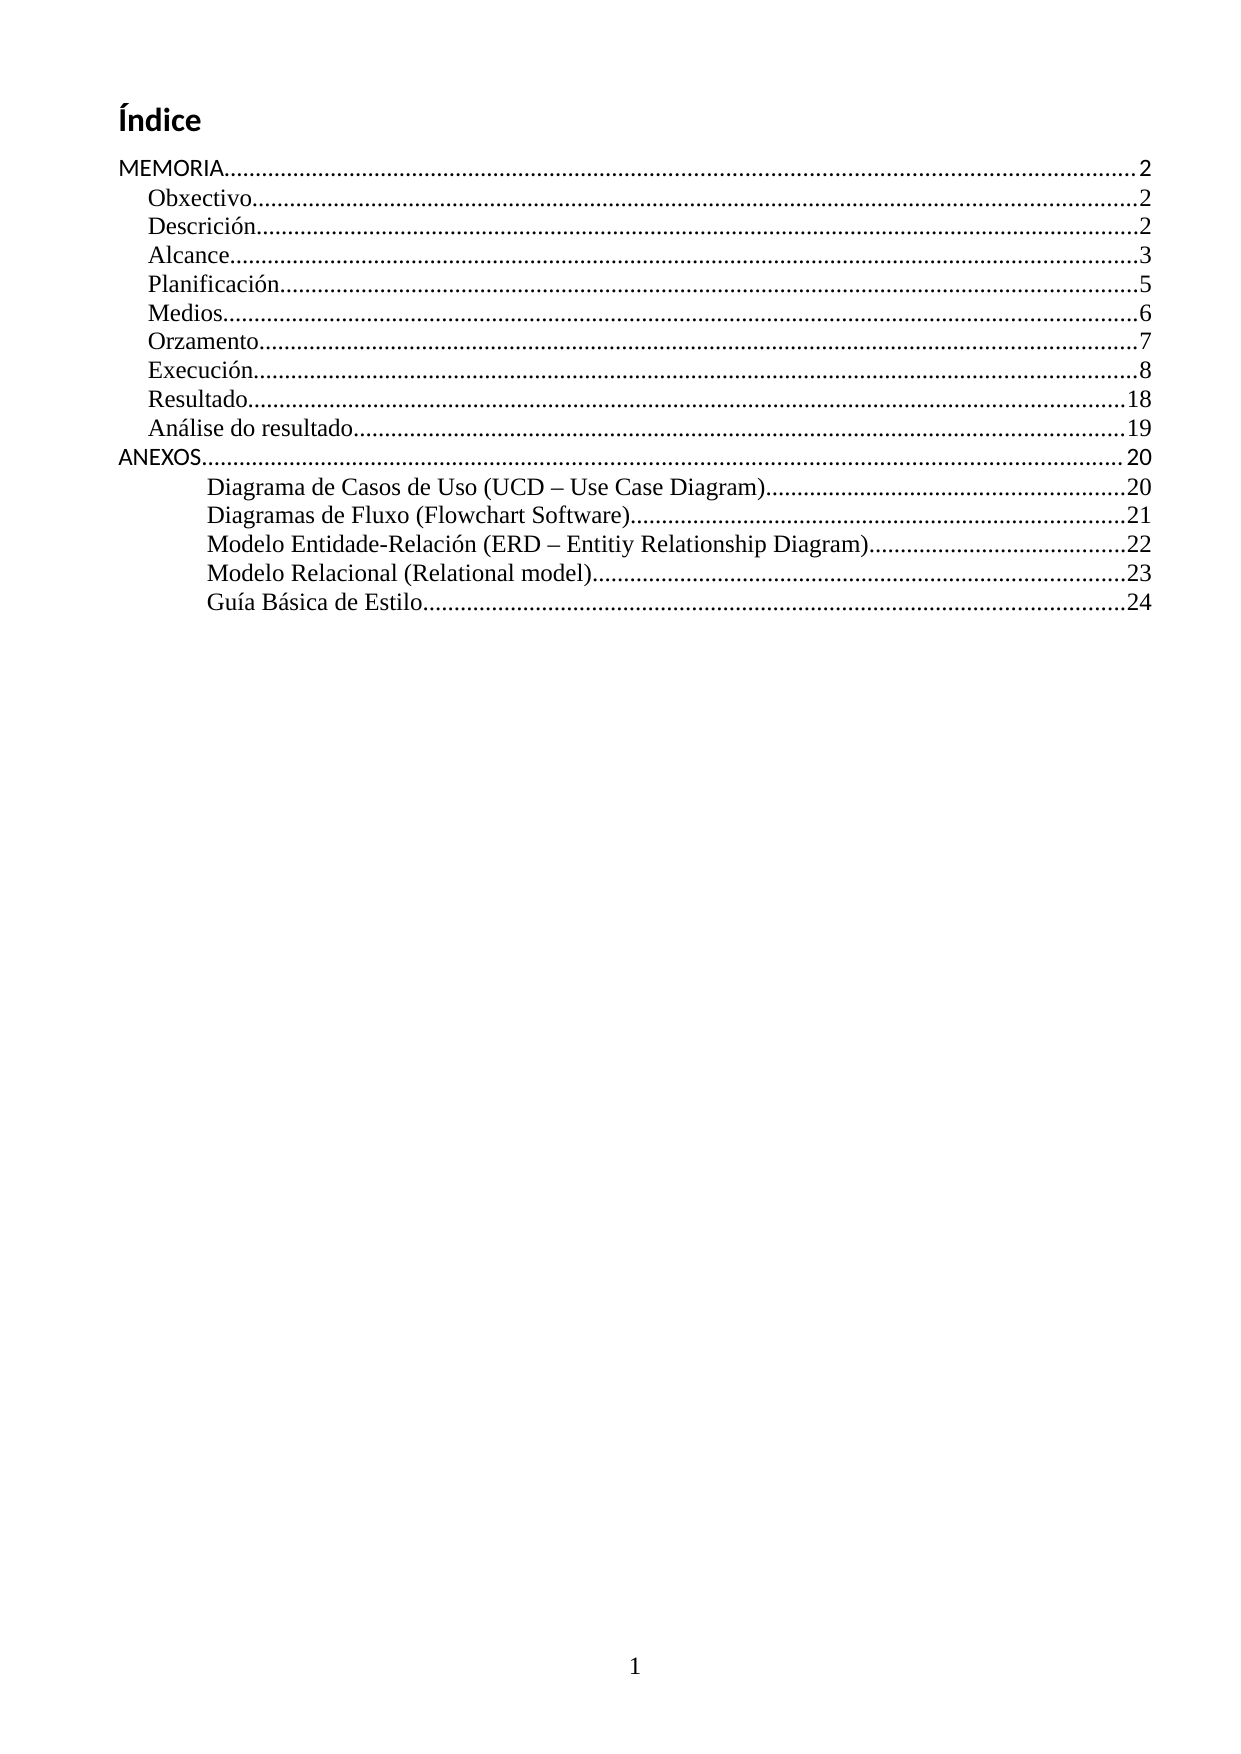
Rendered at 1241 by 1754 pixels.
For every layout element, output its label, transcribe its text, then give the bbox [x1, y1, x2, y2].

text Medios 6 [148, 298, 1152, 326]
text Execución 8 [148, 355, 1152, 384]
text Diagramas de Fluxo (Flowchart Software) 21 [207, 501, 1152, 529]
text Descrición 2 [148, 211, 1152, 240]
text Planificación 5 [148, 269, 1152, 298]
subtitle Índice [118, 99, 1152, 139]
text MEMORIA 2 [118, 152, 1152, 183]
text Guía Básica de Estilo 24 [207, 587, 1152, 616]
text Análise do resultado 19 [148, 413, 1152, 441]
text Modelo Relacional (Relational model) 23 [207, 558, 1152, 587]
text Modelo Entidade-Relación (ERD – Entitiy Relationship Diagram) 22 [207, 529, 1152, 558]
text Resultado 18 [148, 384, 1152, 413]
text Diagrama de Casos de Uso (UCD – Use Case Diagram) 20 [207, 472, 1152, 501]
text ANEXOS 20 [118, 441, 1152, 472]
text Obxectivo 2 [148, 183, 1152, 211]
text Orzamento 7 [148, 326, 1152, 355]
text Alcance 3 [148, 240, 1152, 269]
